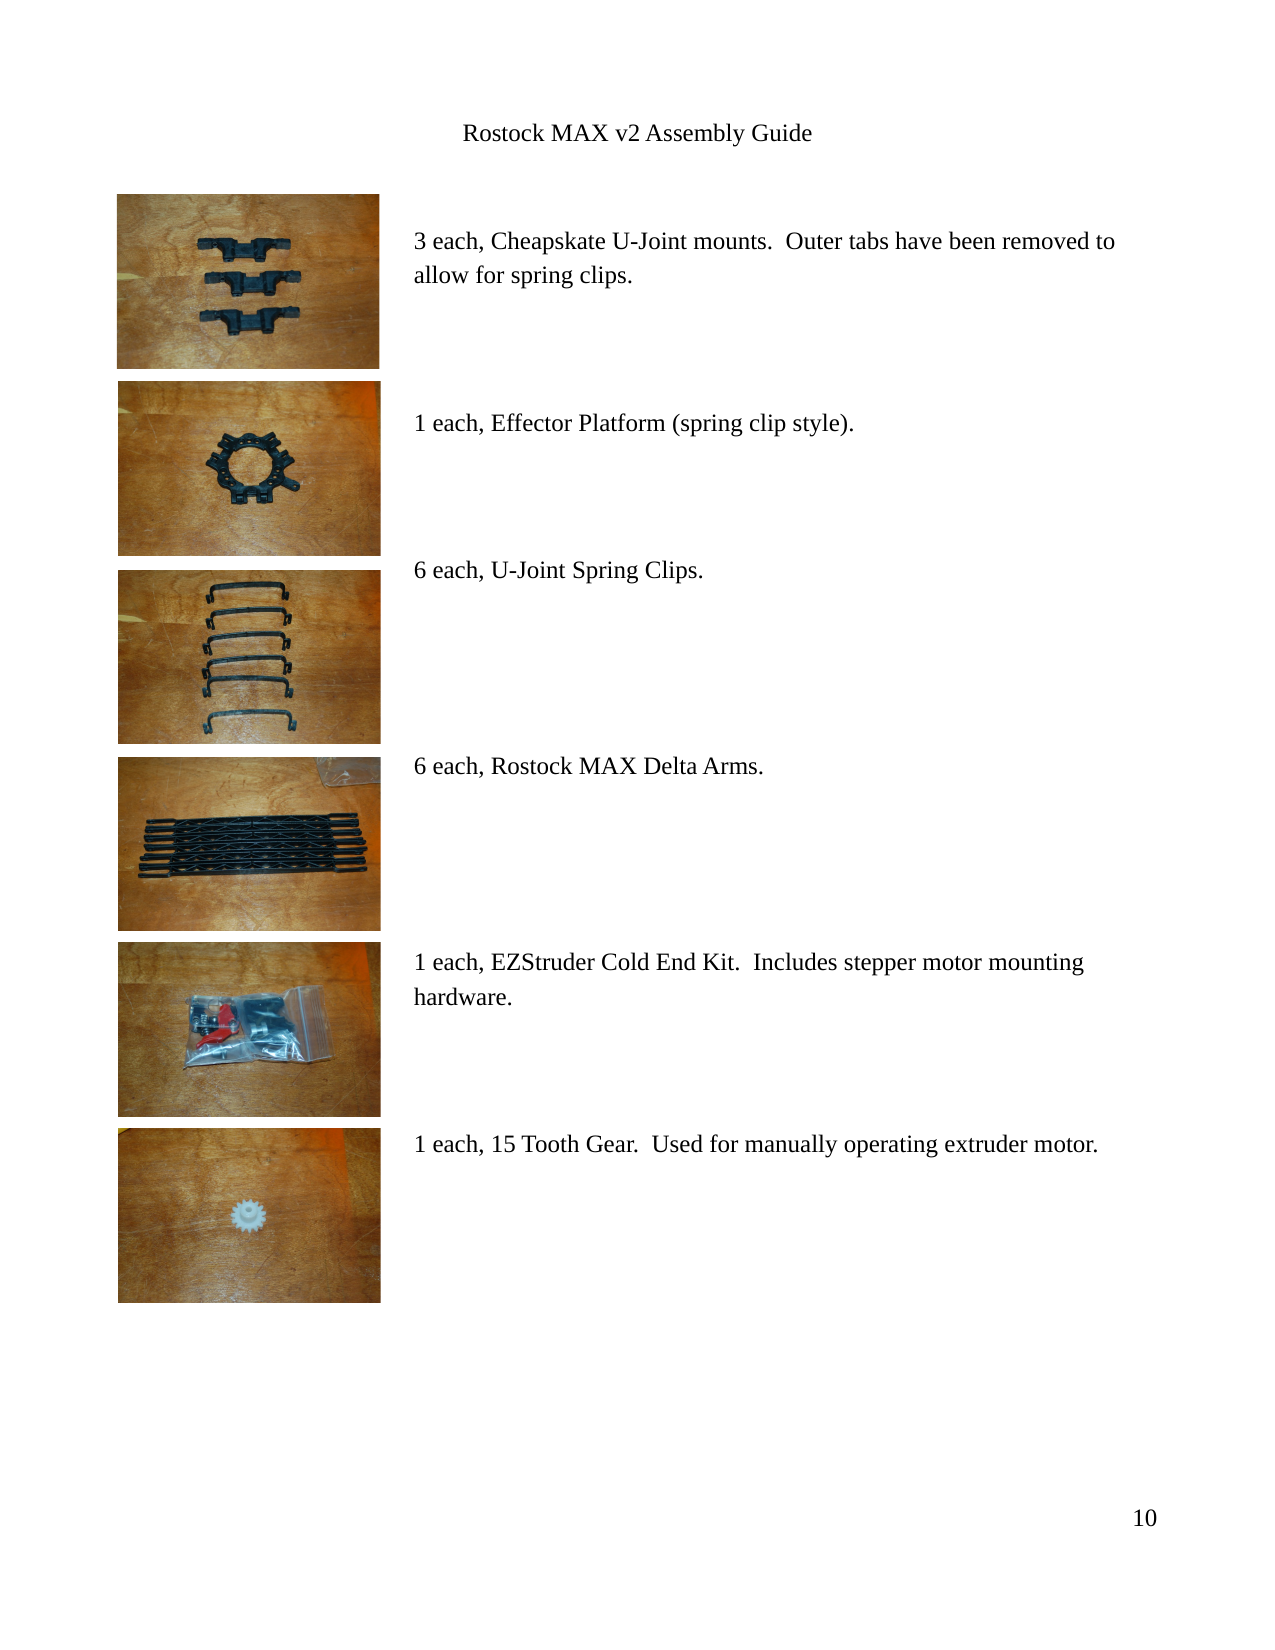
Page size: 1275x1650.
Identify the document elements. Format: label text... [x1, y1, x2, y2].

picture [116, 194, 380, 369]
text 3 each, Cheapskate U-Joint mounts. Outer tabs have been removed to allow for spring clips. [380, 226, 1157, 289]
text 6 each, Rostock MAX Delta Arms. [118, 751, 1157, 780]
text 1 each, EZStruder Cold End Kit. Includes stepper motor mounting hardware. [381, 947, 1157, 1011]
text 1 each, Effector Platform (spring clip style). [381, 408, 1157, 436]
picture [118, 757, 381, 931]
text 6 each, U-Joint Spring Clips. [118, 555, 1157, 583]
picture [118, 570, 381, 744]
picture [118, 381, 381, 556]
text 1 each, 15 Tooth Gear. Used for manually operating extruder motor. [381, 1129, 1157, 1158]
picture [118, 942, 381, 1117]
picture [118, 1128, 381, 1303]
